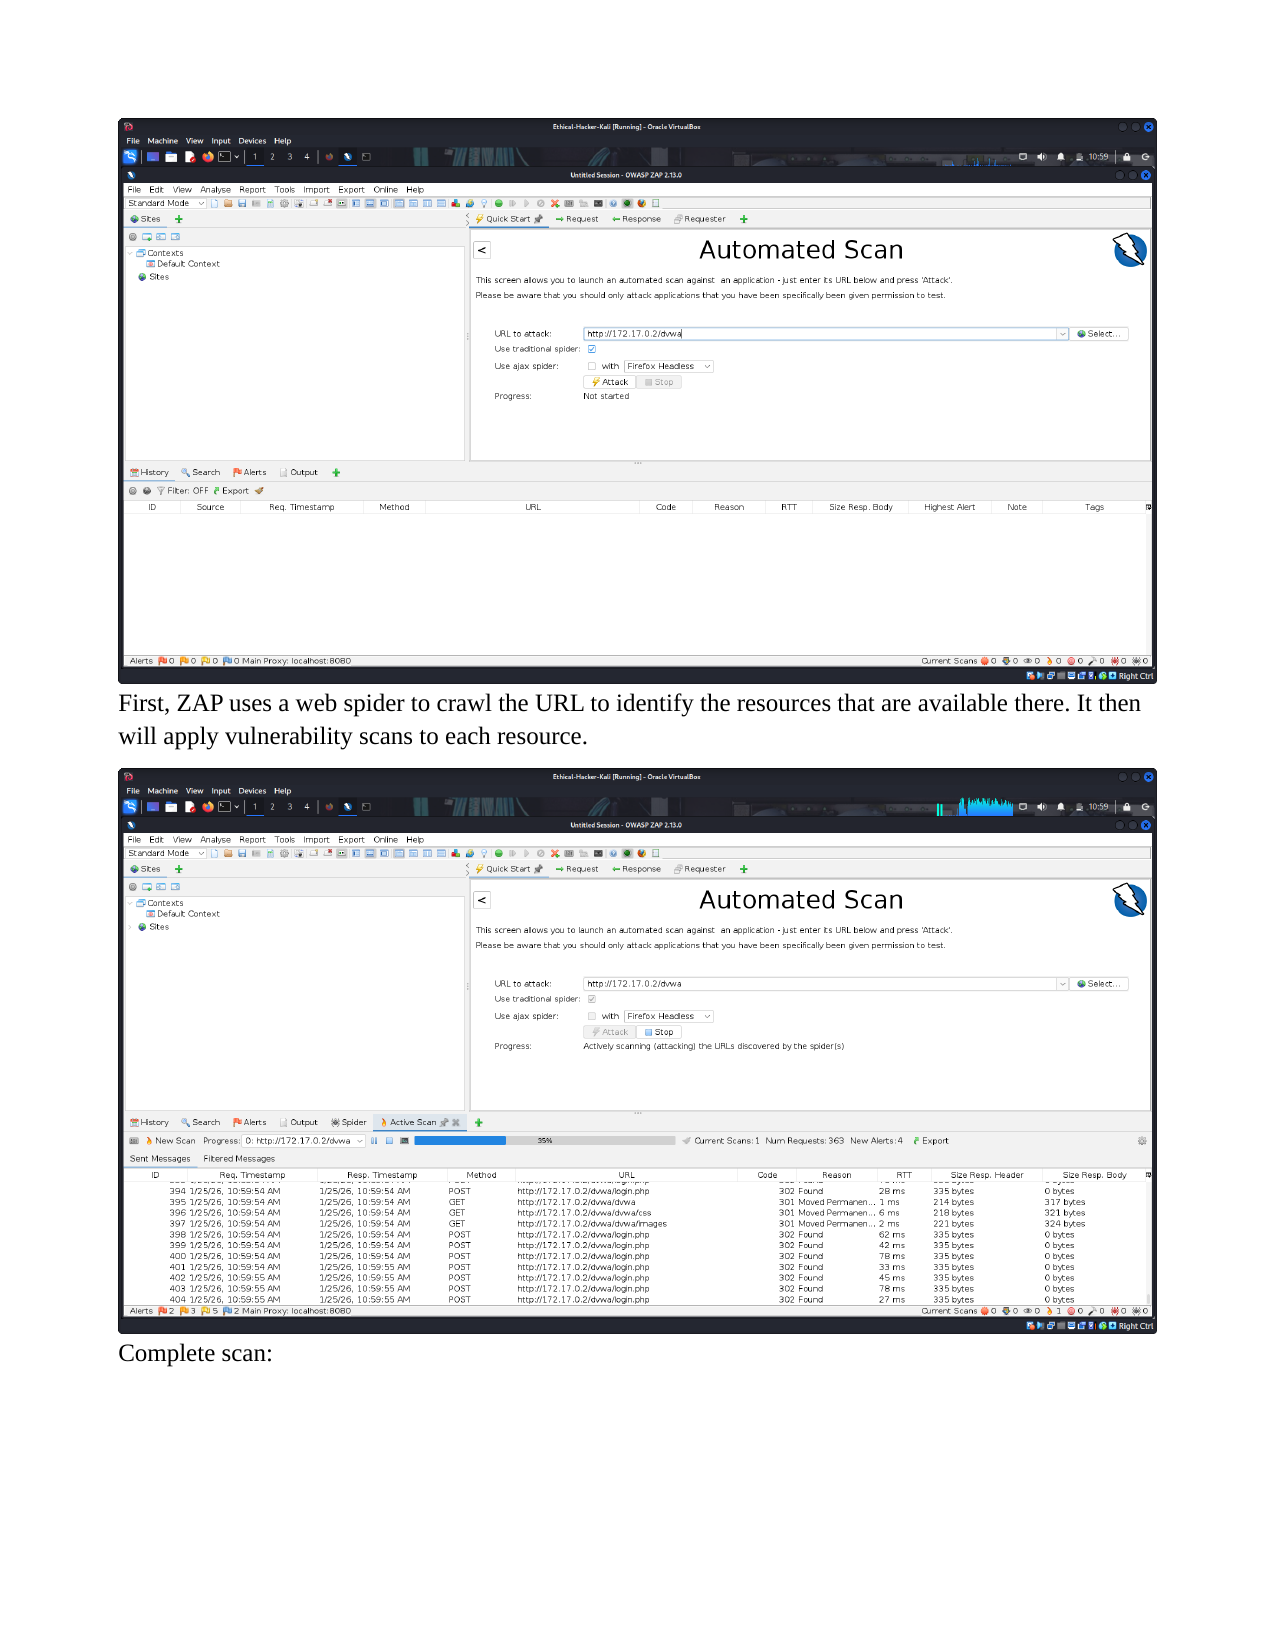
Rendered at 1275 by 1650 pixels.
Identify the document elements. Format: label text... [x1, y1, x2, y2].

picture [118, 118, 1157, 684]
picture [118, 768, 1157, 1334]
text Complete scan: [118, 1334, 1157, 1367]
text First, ZAP uses a web spider to crawl the URL to identify the resources that are available there. It then will apply vulnerability scans to each resource. [118, 684, 1157, 749]
